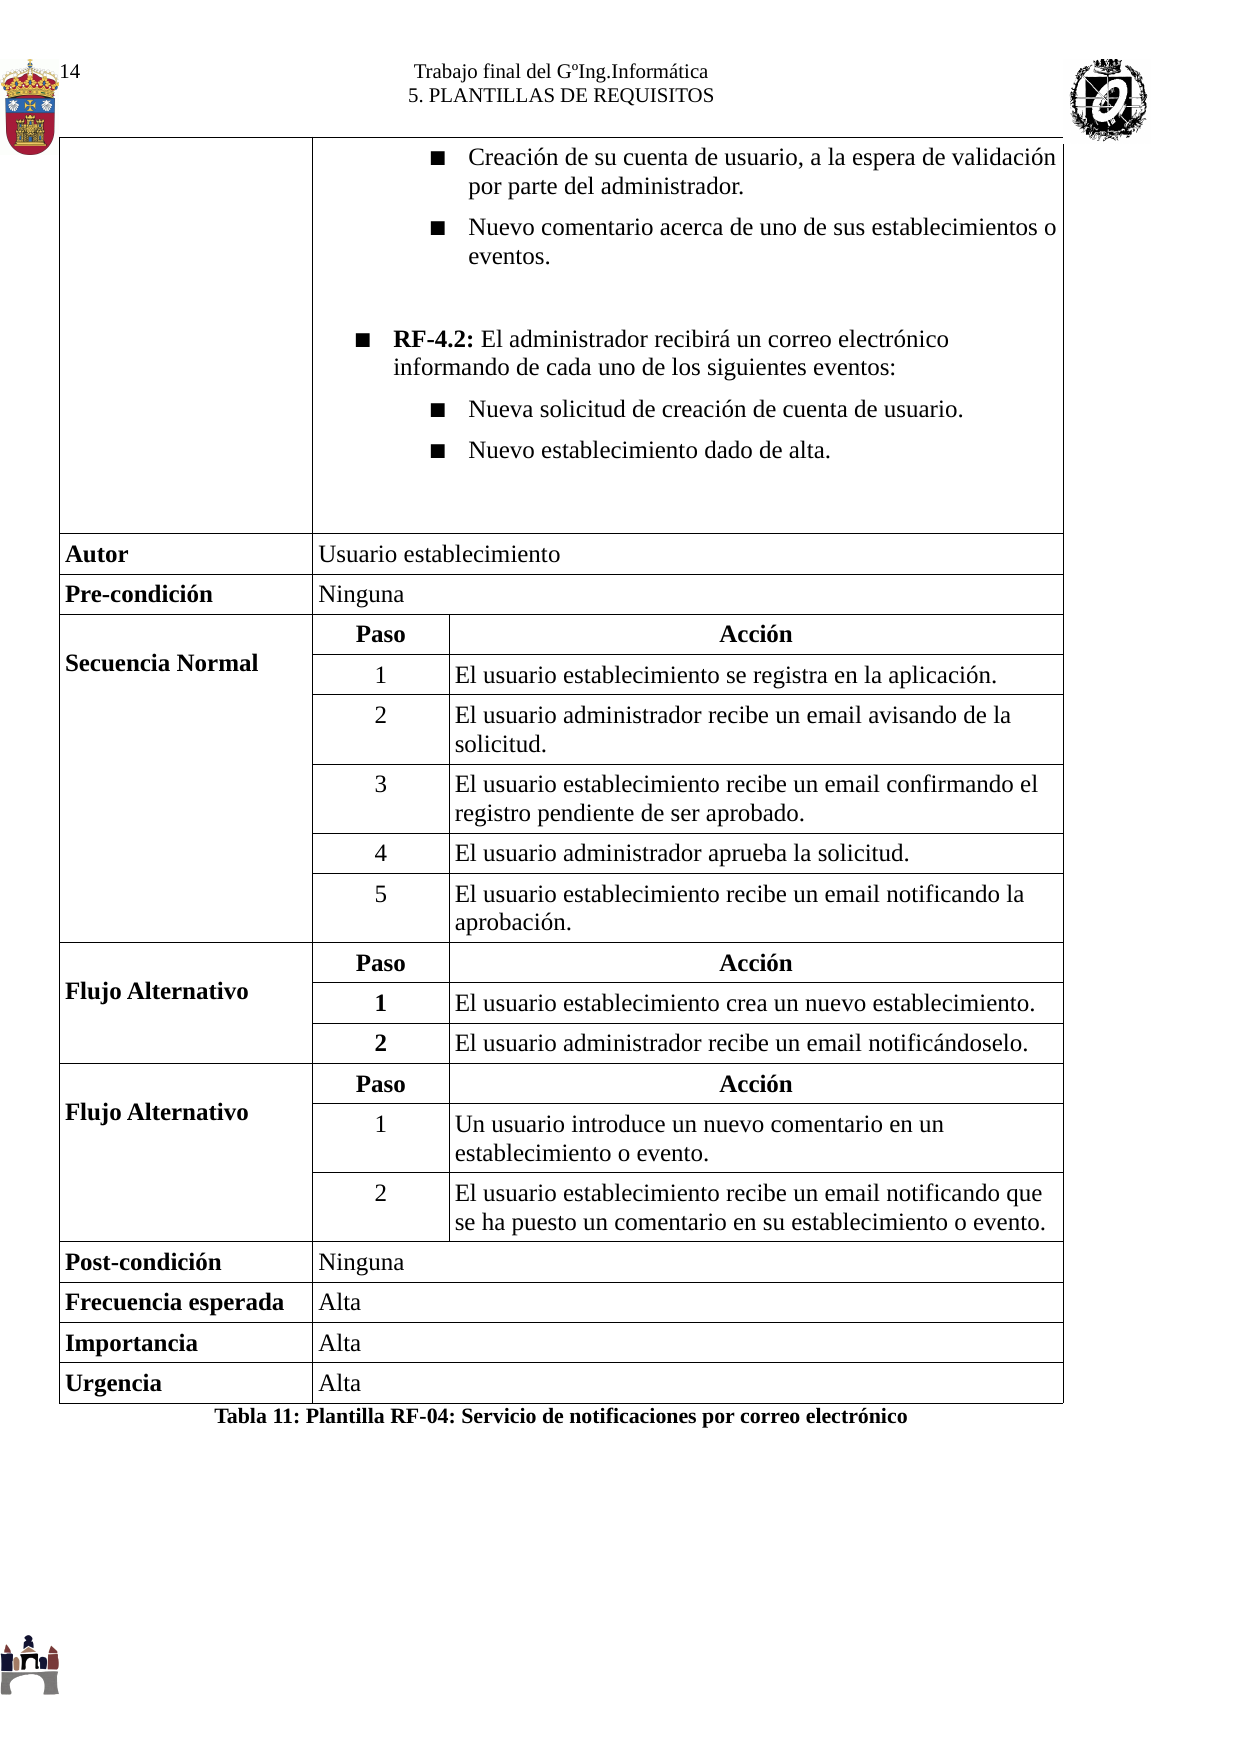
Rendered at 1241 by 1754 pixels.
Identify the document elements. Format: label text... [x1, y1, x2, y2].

table_cell El usuario establecimiento se registra en la aplicación. [450, 655, 1063, 694]
table_cell Autor [60, 534, 312, 573]
table_cell Urgencia [60, 1363, 312, 1402]
table_cell Alta [313, 1283, 1063, 1322]
table_cell 4 [313, 834, 449, 873]
table_cell 2 [313, 1024, 449, 1063]
table_cell Paso [313, 615, 449, 654]
table_cell Paso [313, 1064, 449, 1103]
table_cell Ninguna [313, 1242, 1063, 1282]
table_cell Frecuencia esperada [60, 1283, 312, 1322]
table_cell 1 [313, 655, 449, 694]
table_cell Alta [313, 1363, 1063, 1402]
table_cell El usuario establecimiento recibe un email confirmando el registro pendiente de ser aprobado. [450, 765, 1063, 832]
table_cell Paso [313, 943, 449, 982]
table_cell 1 [313, 983, 449, 1022]
table_cell 5 [313, 874, 449, 942]
table_cell El usuario establecimiento recibe un email notificando que se ha puesto un comentario en su establecimiento o evento. [450, 1173, 1063, 1241]
table_cell 1 [313, 1104, 449, 1172]
picture [0, 59, 59, 155]
table_cell [60, 138, 312, 533]
picture [1063, 59, 1152, 144]
table_cell El usuario administrador recibe un email notificándoselo. [450, 1024, 1063, 1063]
table_cell 2 [313, 1173, 449, 1241]
table_cell 2 [313, 695, 449, 763]
picture [0, 1634, 59, 1695]
table_cell Secuencia Normal [60, 615, 312, 942]
table_cell Flujo Alternativo [60, 943, 312, 1063]
table_cell Usuario establecimiento [313, 534, 1063, 573]
table_cell Acción [450, 615, 1063, 654]
table_cell Se creará un servicio de notificaciones mediante correo electrónico en la aplicación de gestión, para informar a ciertos usuarios. RF-4.1: Los usuarios establecimientos recibirán un correo electrónico informando de cada uno de los siguientes eventos: Autorización de su cuenta de usuario por parte del administrador. Creación de su cuenta de usuario, a la espera de validación por parte del administrador. Nuevo comentario acerca de uno de sus establecimientos o eventos. RF-4.2: El administrador recibirá un correo electrónico informando de cada uno de los siguientes eventos: Nueva solicitud de creación de cuenta de usuario. Nuevo establecimiento dado de alta. [313, 138, 1063, 533]
table_cell El usuario establecimiento recibe un email notificando la aprobación. [450, 874, 1063, 942]
table_cell Un usuario introduce un nuevo comentario en un establecimiento o evento. [450, 1104, 1063, 1172]
table_cell Alta [313, 1323, 1063, 1362]
table_cell Acción [450, 943, 1063, 982]
table_cell El usuario establecimiento crea un nuevo establecimiento. [450, 983, 1063, 1022]
table_cell Pre-condición [60, 575, 312, 614]
text Tabla 11: Plantilla RF-04: Servicio de notificaciones por correo electrónico [59, 1404, 1063, 1428]
table_cell 3 [313, 765, 449, 832]
table_cell Ninguna [313, 575, 1063, 614]
table_cell Post-condición [60, 1242, 312, 1282]
table_cell Importancia [60, 1323, 312, 1362]
table_cell Acción [450, 1064, 1063, 1103]
table_cell El usuario administrador recibe un email avisando de la solicitud. [450, 695, 1063, 763]
table_cell Flujo Alternativo [60, 1064, 312, 1241]
table_cell El usuario administrador aprueba la solicitud. [450, 834, 1063, 873]
